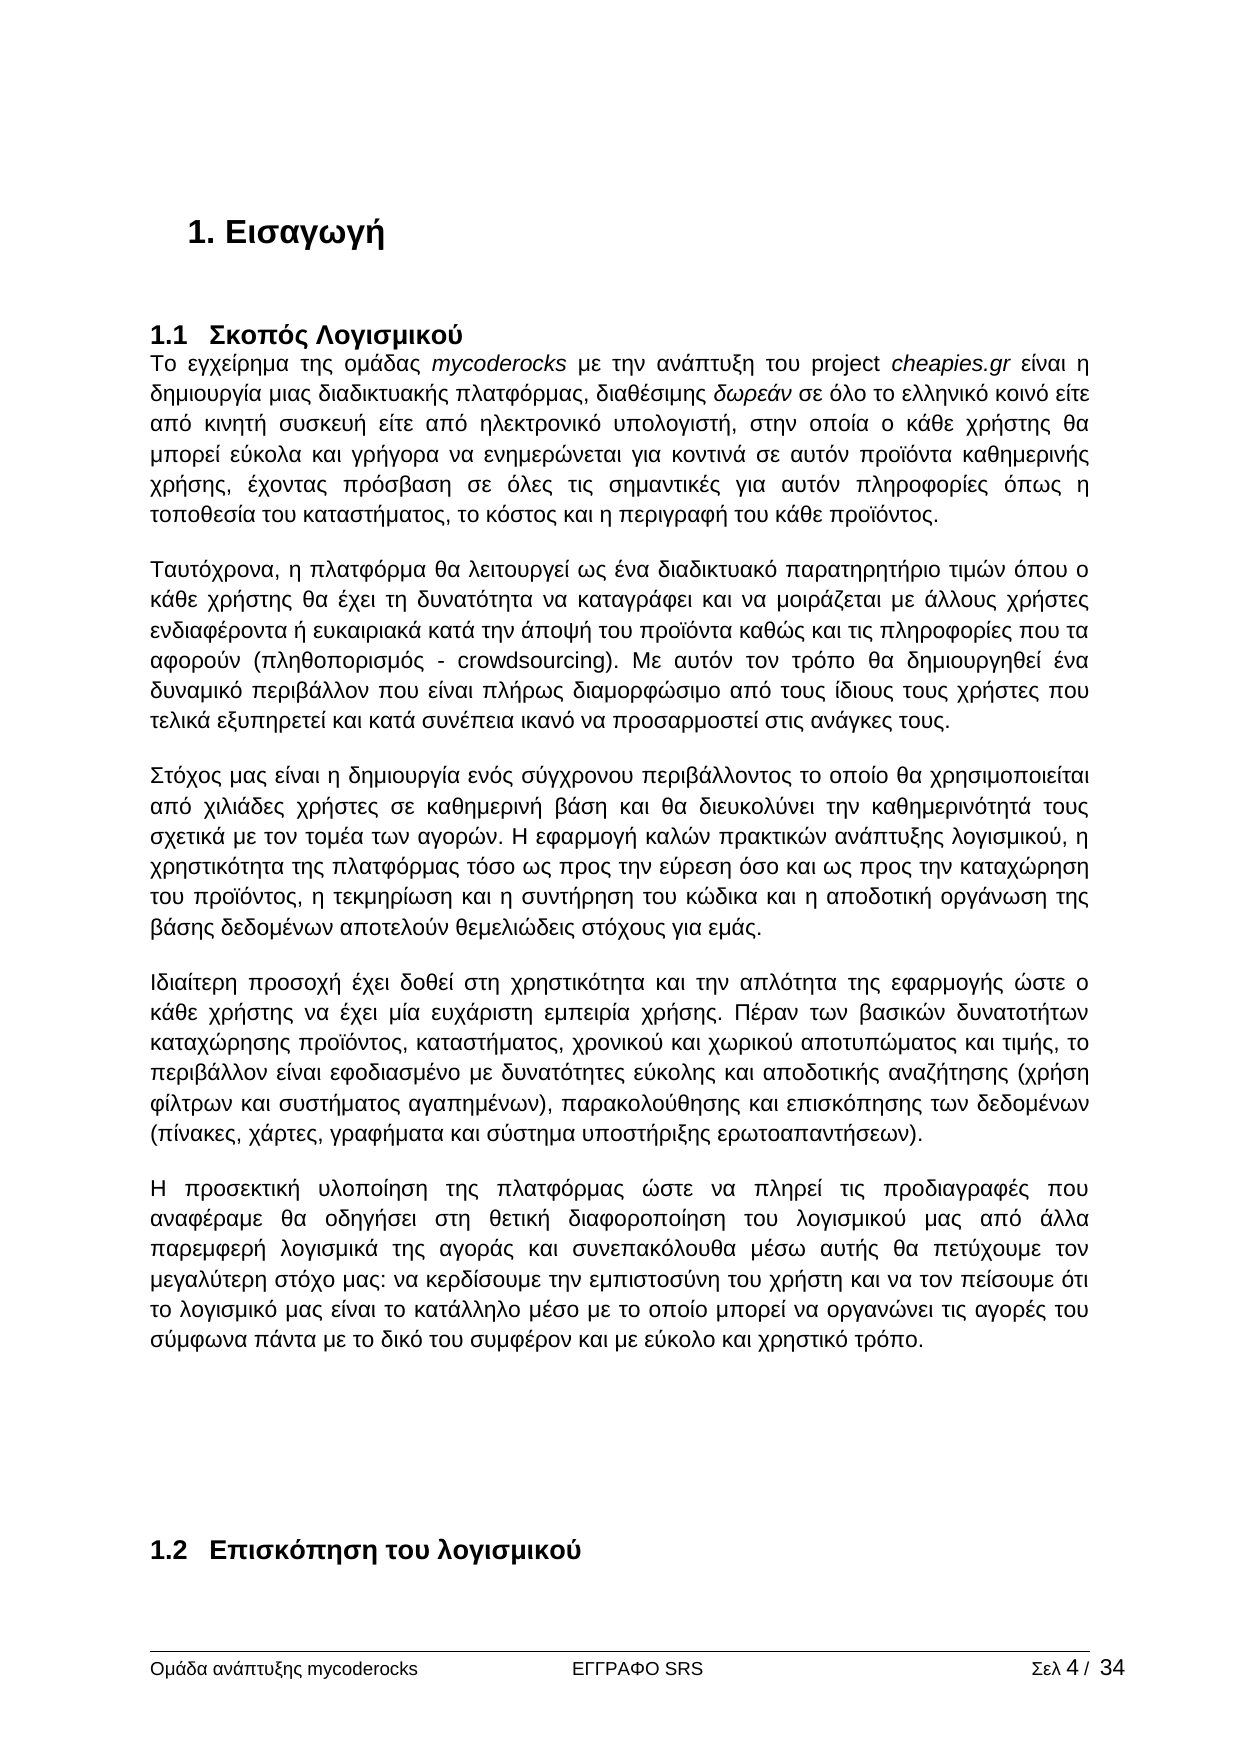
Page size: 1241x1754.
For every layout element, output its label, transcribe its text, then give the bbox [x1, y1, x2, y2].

subtitle 1.2 Επισκόπηση του λογισμικού [150, 1534, 1090, 1566]
text Η προσεκτική υλοποίηση της πλατφόρμας ώστε να πληρεί τις προδιαγραφές που αναφέραμε θα οδηγήσει στη θετική διαφοροποίηση του λογισμικού μας από άλλα παρεμφερή λογισμικά της αγοράς και συνεπακόλουθα μέσω αυτής θα πετύχουμε τον μεγαλύτερη στόχο μας: να κερδίσουμε την εμπιστοσύνη του χρήστη και να τον πείσουμε ότι το λογισμικό μας είναι το κατάλληλο μέσο με το οποίο μπορεί να οργανώνει τις αγορές του σύμφωνα πάντα με το δικό του συμφέρον και με εύκολο και χρηστικό τρόπο. [150, 1175, 1090, 1352]
text Το εγχείρημα της ομάδας mycoderocks με την ανάπτυξη του project cheapies.gr είναι η δημιουργία μιας διαδικτυακής πλατφόρμας, διαθέσιμης δωρεάν σε όλο το ελληνικό κοινό είτε από κινητή συσκευή είτε από ηλεκτρονικό υπολογιστή, στην οποία ο κάθε χρήστης θα μπορεί εύκολα και γρήγορα να ενημερώνεται για κοντινά σε αυτόν προϊόντα καθημερινής χρήσης, έχοντας πρόσβαση σε όλες τις σημαντικές για αυτόν πληροφορίες όπως η τοποθεσία του καταστήματος, το κόστος και η περιγραφή του κάθε προϊόντος. [150, 350, 1090, 527]
text Ταυτόχρονα, η πλατφόρμα θα λειτουργεί ως ένα διαδικτυακό παρατηρητήριο τιμών όπου ο κάθε χρήστης θα έχει τη δυνατότητα να καταγράφει και να μοιράζεται με άλλους χρήστες ενδιαφέροντα ή ευκαιριακά κατά την άποψή του προϊόντα καθώς και τις πληροφορίες που τα αφορούν (πληθοπορισμός - crowdsourcing). Με αυτόν τον τρόπο θα δημιουργηθεί ένα δυναμικό περιβάλλον που είναι πλήρως διαμορφώσιμο από τους ίδιους τους χρήστες που τελικά εξυπηρετεί και κατά συνέπεια ικανό να προσαρμοστεί στις ανάγκες τους. [150, 556, 1090, 733]
subtitle 1.1 Σκοπός Λογισμικού [150, 319, 1090, 350]
text Ιδιαίτερη προσοχή έχει δοθεί στη χρηστικότητα και την απλότητα της εφαρμογής ώστε ο κάθε χρήστης να έχει μία ευχάριστη εμπειρία χρήσης. Πέραν των βασικών δυνατοτήτων καταχώρησης προϊόντος, καταστήματος, χρονικού και χωρικού αποτυπώματος και τιμής, το περιβάλλον είναι εφοδιασμένο με δυνατότητες εύκολης και αποδοτικής αναζήτησης (χρήση φίλτρων και συστήματος αγαπημένων), παρακολούθησης και επισκόπησης των δεδομένων (πίνακες, χάρτες, γραφήματα και σύστημα υποστήριξης ερωτοαπαντήσεων). [150, 969, 1090, 1146]
subtitle Εισαγωγή [187, 212, 1090, 251]
text Στόχος μας είναι η δημιουργία ενός σύγχρονου περιβάλλοντος το οποίο θα χρησιμοποιείται από χιλιάδες χρήστες σε καθημερινή βάση και θα διευκολύνει την καθημερινότητά τους σχετικά με τον τομέα των αγορών. Η εφαρμογή καλών πρακτικών ανάπτυξης λογισμικού, η χρηστικότητα της πλατφόρμας τόσο ως προς την εύρεση όσο και ως προς την καταχώρηση του προϊόντος, η τεκμηρίωση και η συντήρηση του κώδικα και η αποδοτική οργάνωση της βάσης δεδομένων αποτελούν θεμελιώδεις στόχους για εμάς. [150, 762, 1090, 940]
